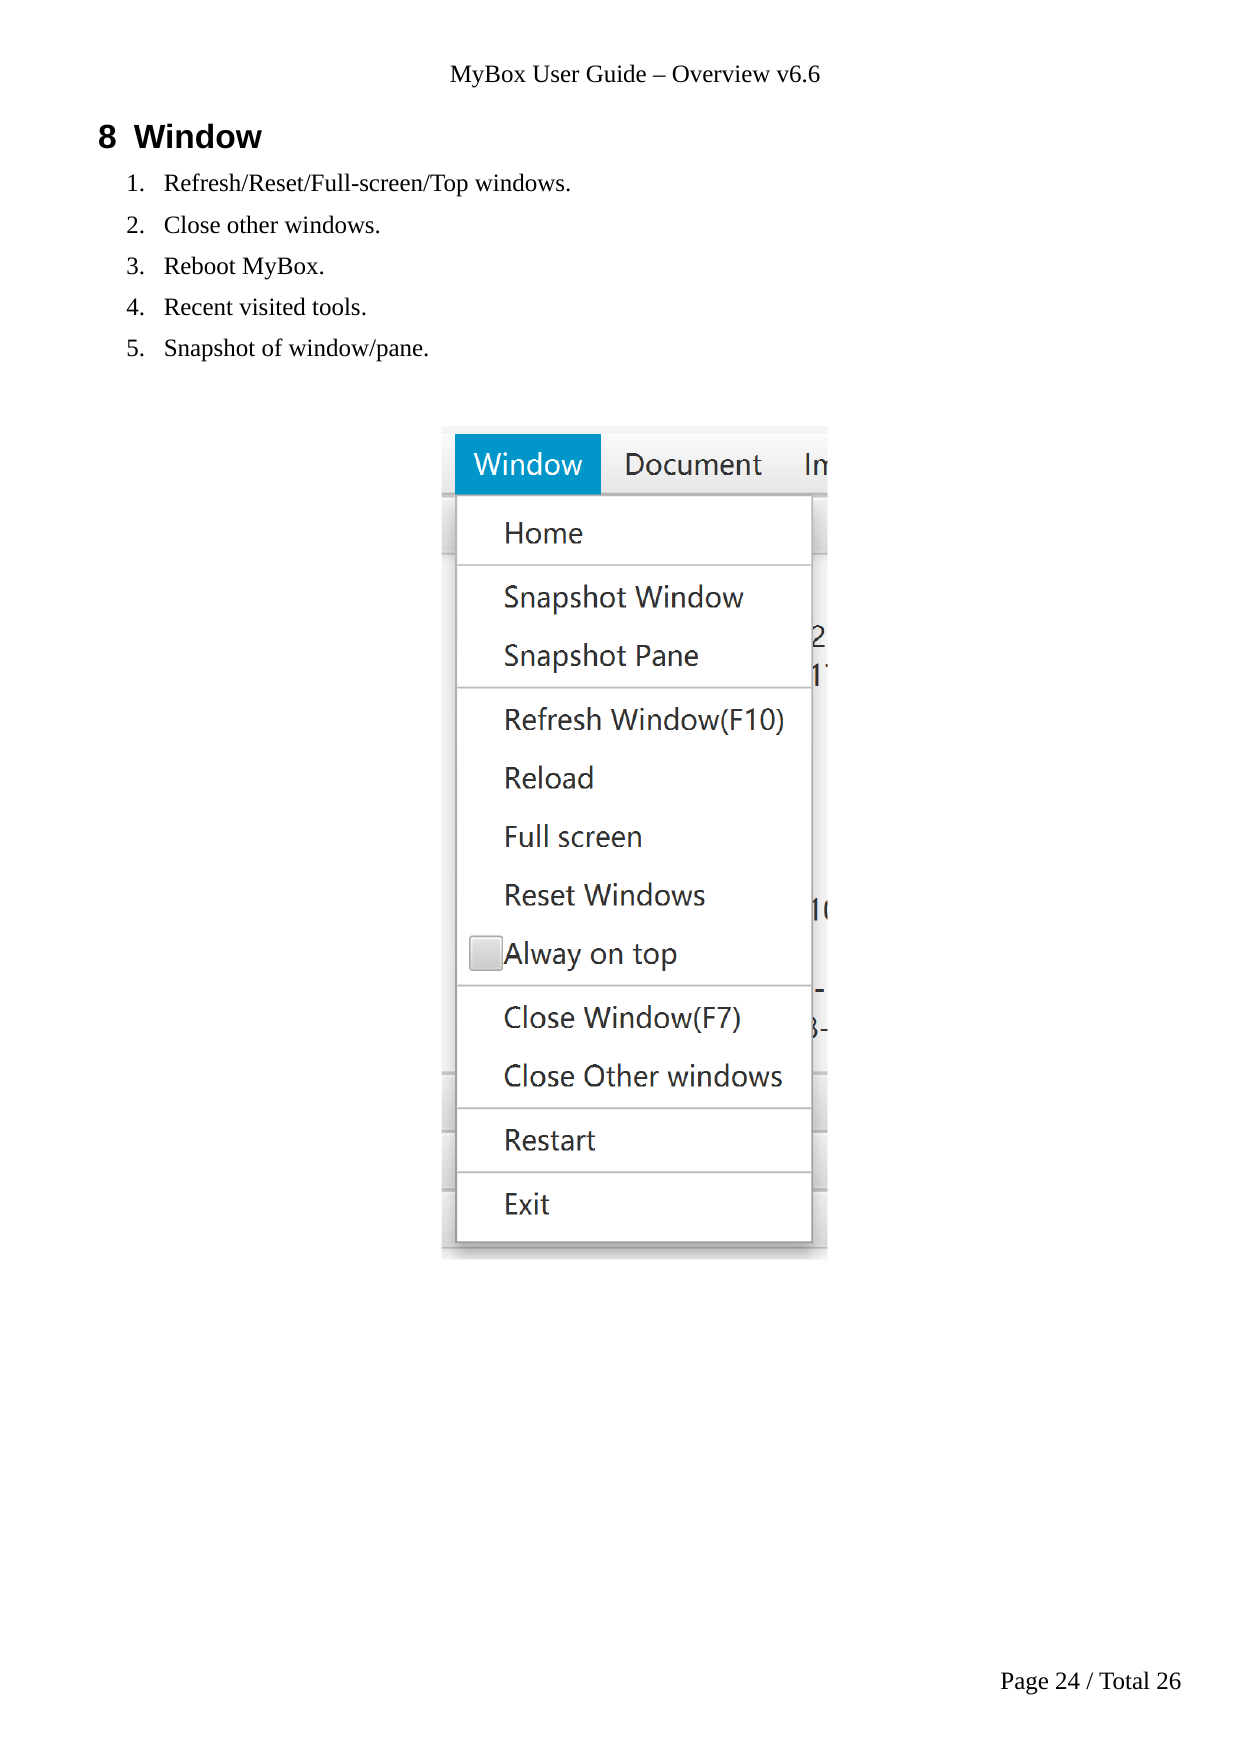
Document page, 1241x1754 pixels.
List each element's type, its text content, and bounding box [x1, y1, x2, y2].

list Recent visited tools. [126, 292, 1181, 321]
list Refresh/Reset/Full-screen/Top windows. [126, 168, 1181, 197]
list Snapshot of window/pane. [126, 333, 1181, 362]
subtitle Window [88, 117, 1181, 156]
list Reboot MyBox. [126, 251, 1181, 280]
picture [441, 416, 828, 1260]
list Close other windows. [126, 210, 1181, 238]
